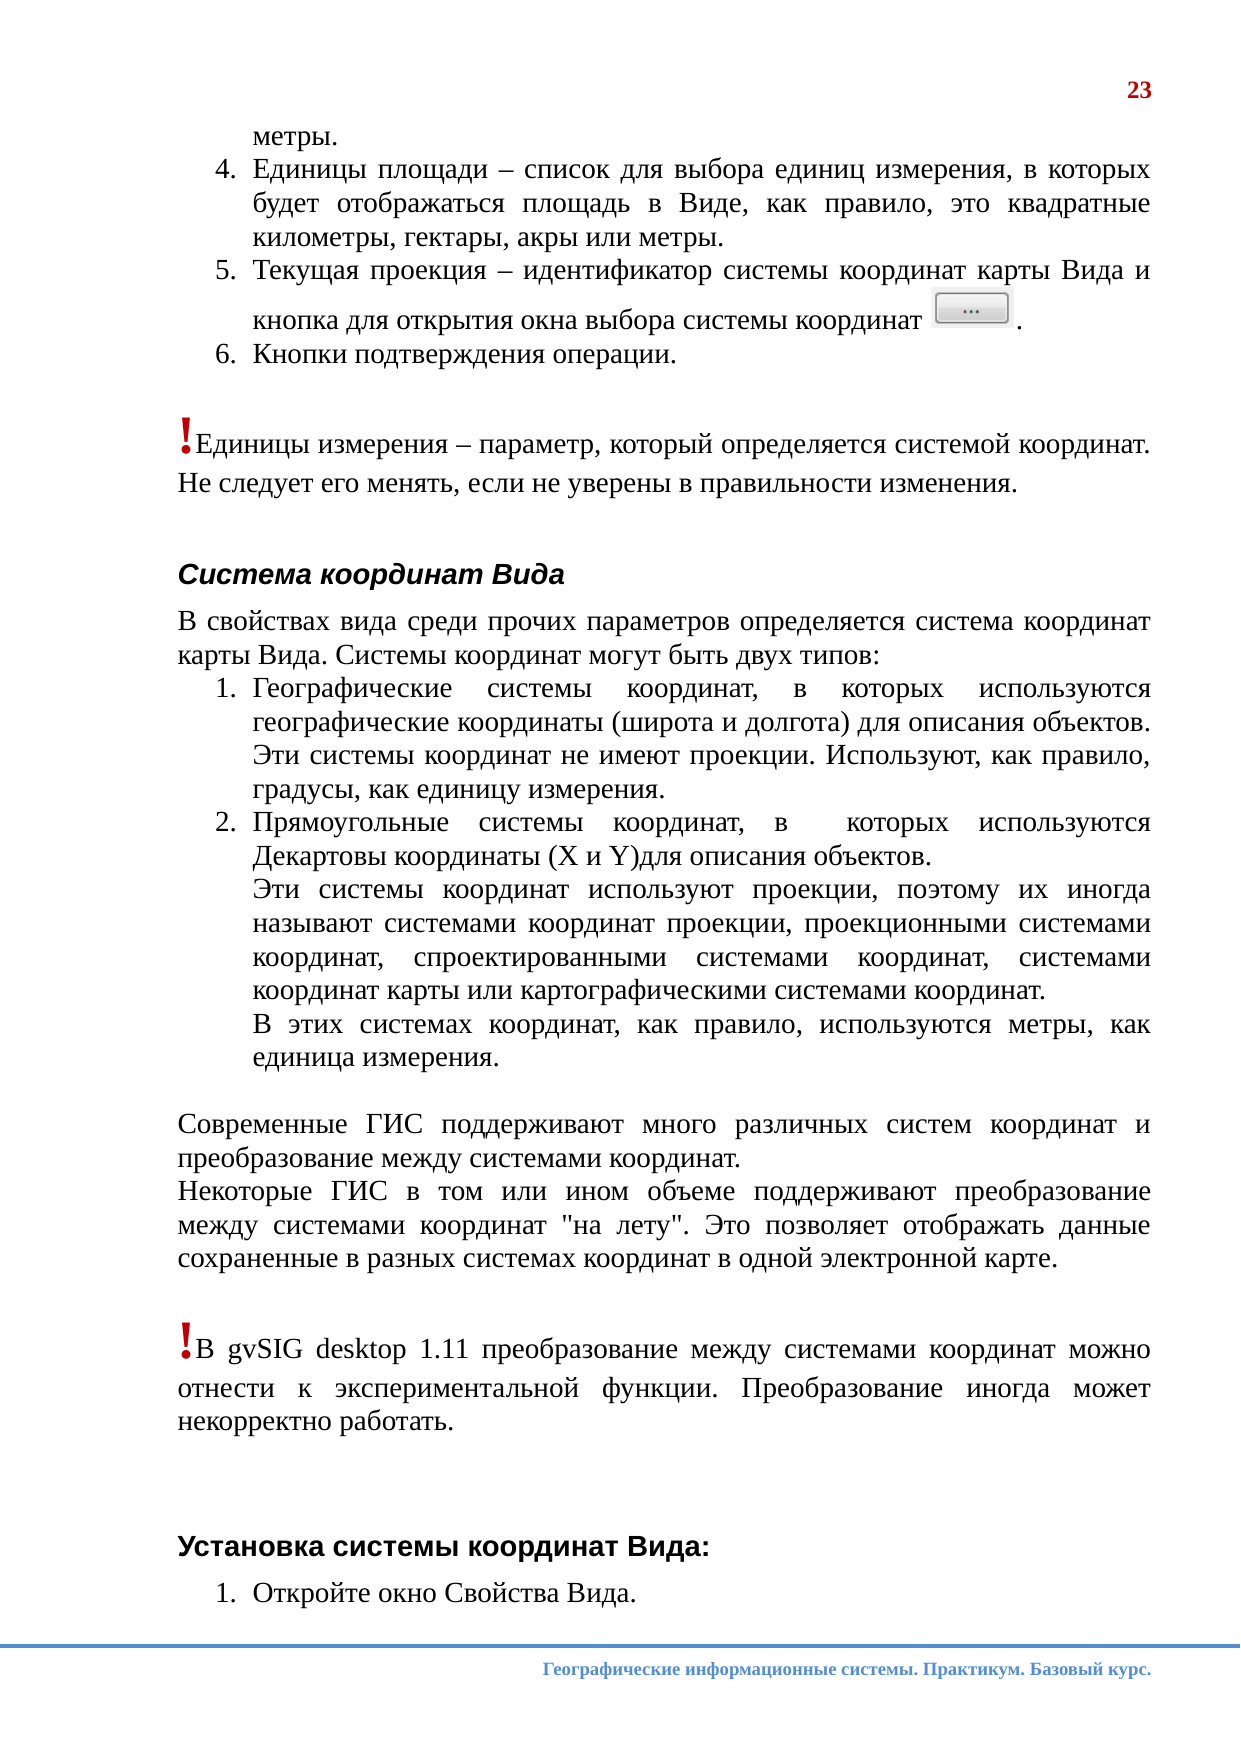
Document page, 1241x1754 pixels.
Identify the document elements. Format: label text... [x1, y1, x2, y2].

list Единицы площади – список для выбора единиц измерения, в которых будет отображаться площадь в Виде, как правило, это квадратные километры, гектары, акры или метры. [215, 152, 1152, 252]
text !В gvSIG desktop 1.11 преобразование между системами координат можно отнести к экспериментальной функции. Преобразование иногда может некорректно работать. [177, 1308, 1152, 1437]
subtitle Установка системы координат Вида: [177, 1529, 1152, 1563]
list Географические системы координат, в которых используются географические координаты (широта и долгота) для описания объектов. Эти системы координат не имеют проекции. Используют, как правило, градусы, как единицу измерения. [215, 670, 1152, 804]
list Прямоугольные системы координат, в которых используются Декартовы координаты (X и Y)для описания объектов. [215, 804, 1152, 872]
text Современные ГИС поддерживают много различных систем координат и преобразование между системами координат. [177, 1106, 1152, 1173]
list Кнопки подтверждения операции. [215, 336, 1152, 369]
list Откройте окно Свойства Вида. [215, 1575, 1152, 1609]
text !Единицы измерения – параметр, который определяется системой координат. Не следует его менять, если не уверены в правильности изменения. [177, 403, 1152, 499]
text В этих системах координат, как правило, используются метры, как единица измерения. [252, 1006, 1152, 1073]
list Текущая проекция – идентификатор системы координат карты Вида и кнопка для открытия окна выбора системы координат . [215, 252, 1152, 336]
text В свойствах вида среди прочих параметров определяется система координат карты Вида. Системы координат могут быть двух типов: [177, 603, 1152, 670]
picture [931, 287, 1014, 328]
subtitle Система координат Вида [177, 557, 1152, 591]
text Некоторые ГИС в том или ином объеме поддерживают преобразование между системами координат "на лету". Это позволяет отображать данные сохраненные в разных системах координат в одной электронной карте. [177, 1173, 1152, 1274]
text Эти системы координат используют проекции, поэтому их иногда называют системами координат проекции, проекционными системами координат, спроектированными системами координат, системами координат карты или картографическими системами координат. [252, 872, 1152, 1006]
list метры. [215, 118, 1152, 152]
